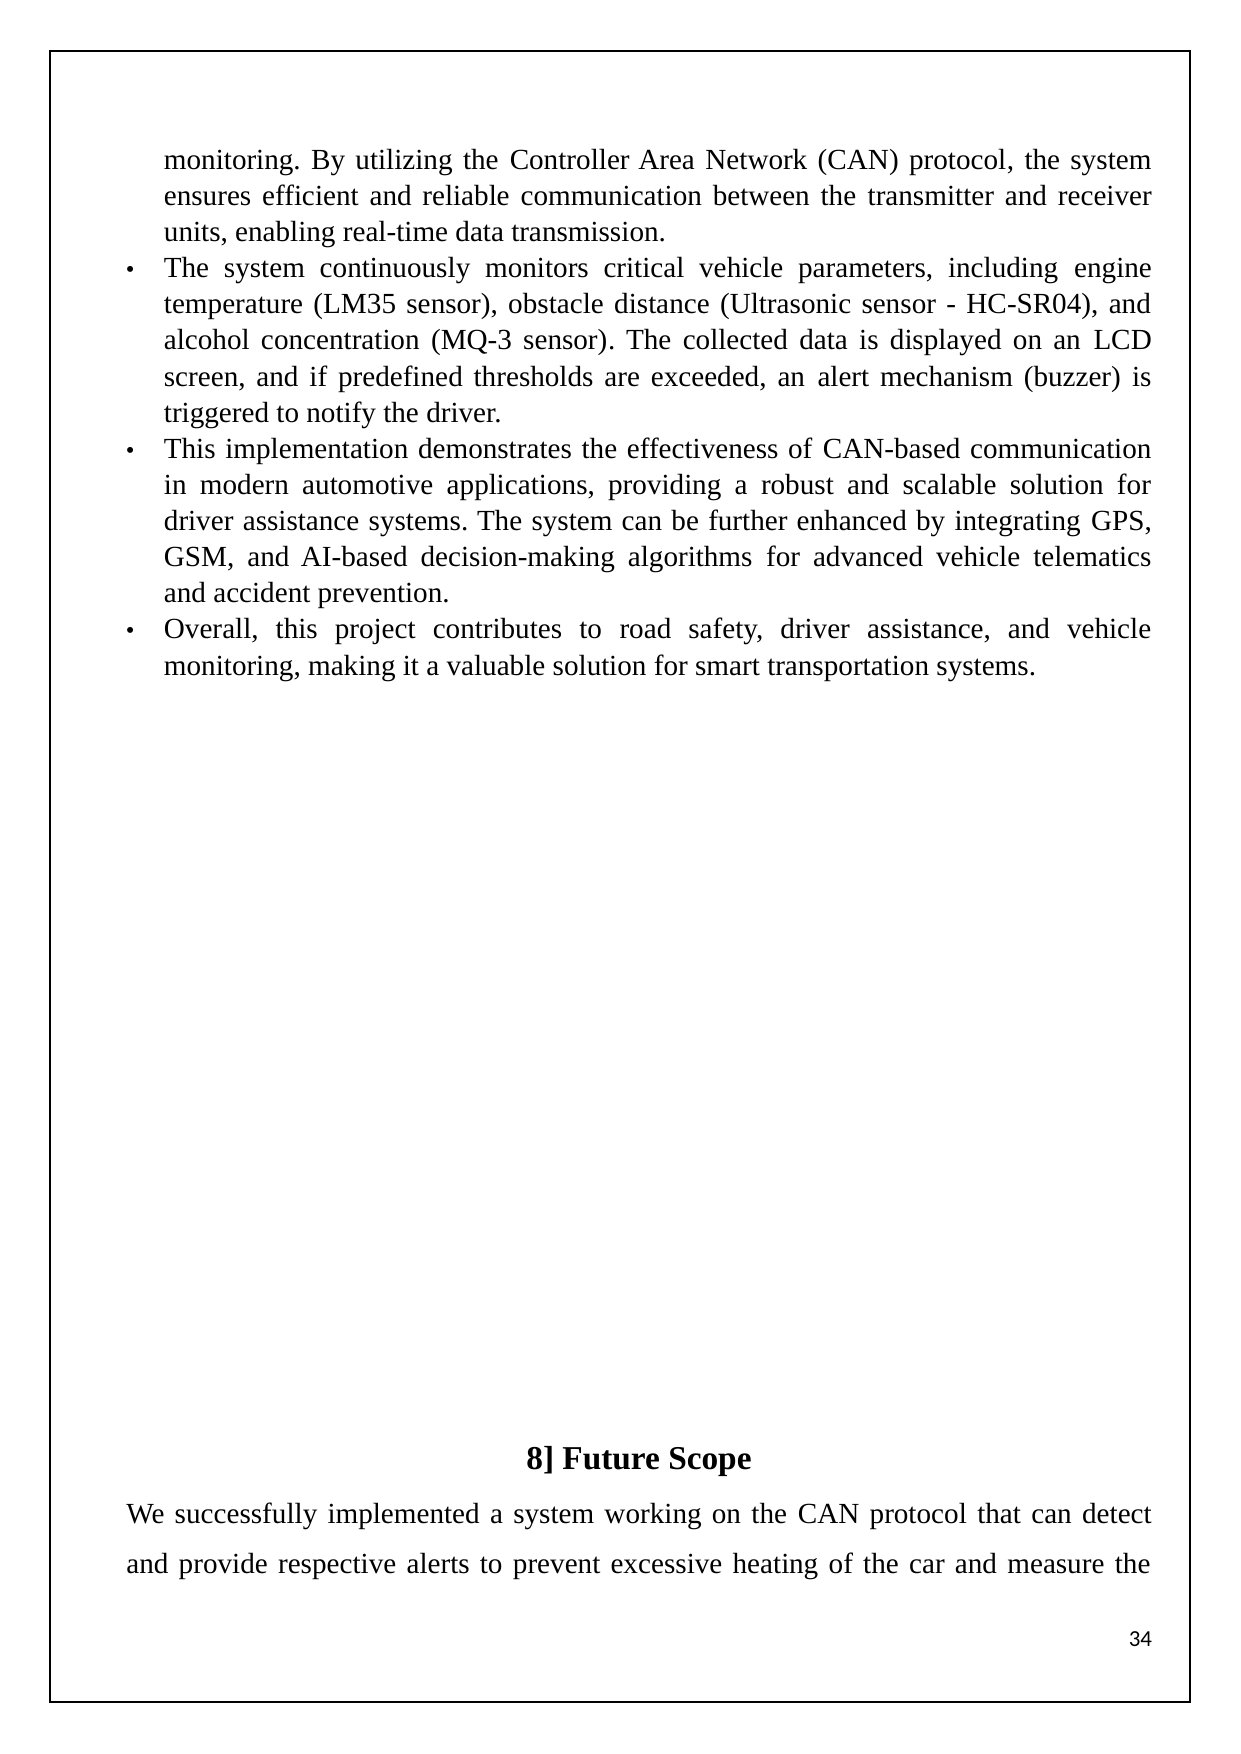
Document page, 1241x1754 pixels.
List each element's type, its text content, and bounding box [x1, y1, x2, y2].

list The system continuously monitors critical vehicle parameters, including engine temperature (LM35 sensor), obstacle distance (Ultrasonic sensor - HC-SR04), and alcohol concentration (MQ-3 sensor). The collected data is displayed on an LCD screen, and if predefined thresholds are exceeded, an alert mechanism (buzzer) is triggered to notify the driver. [126, 250, 1152, 428]
list This implementation demonstrates the effectiveness of CAN-based communication in modern automotive applications, providing a robust and scalable solution for driver assistance systems. The system can be further enhanced by integrating GPS, GSM, and AI-based decision-making algorithms for advanced vehicle telematics and accident prevention. [126, 431, 1152, 609]
list monitoring. By utilizing the Controller Area Network (CAN) protocol, the system ensures efficient and reliable communication between the transmitter and receiver units, enabling real-time data transmission. [126, 142, 1152, 248]
list Overall, this project contributes to road safety, driver assistance, and vehicle monitoring, making it a valuable solution for smart transportation systems. [126, 612, 1152, 681]
text We successfully implemented a system working on the CAN protocol that can detect and provide respective alerts to prevent excessive heating of the car and measure the [126, 1496, 1152, 1580]
text 8] Future Scope [126, 1438, 1152, 1476]
